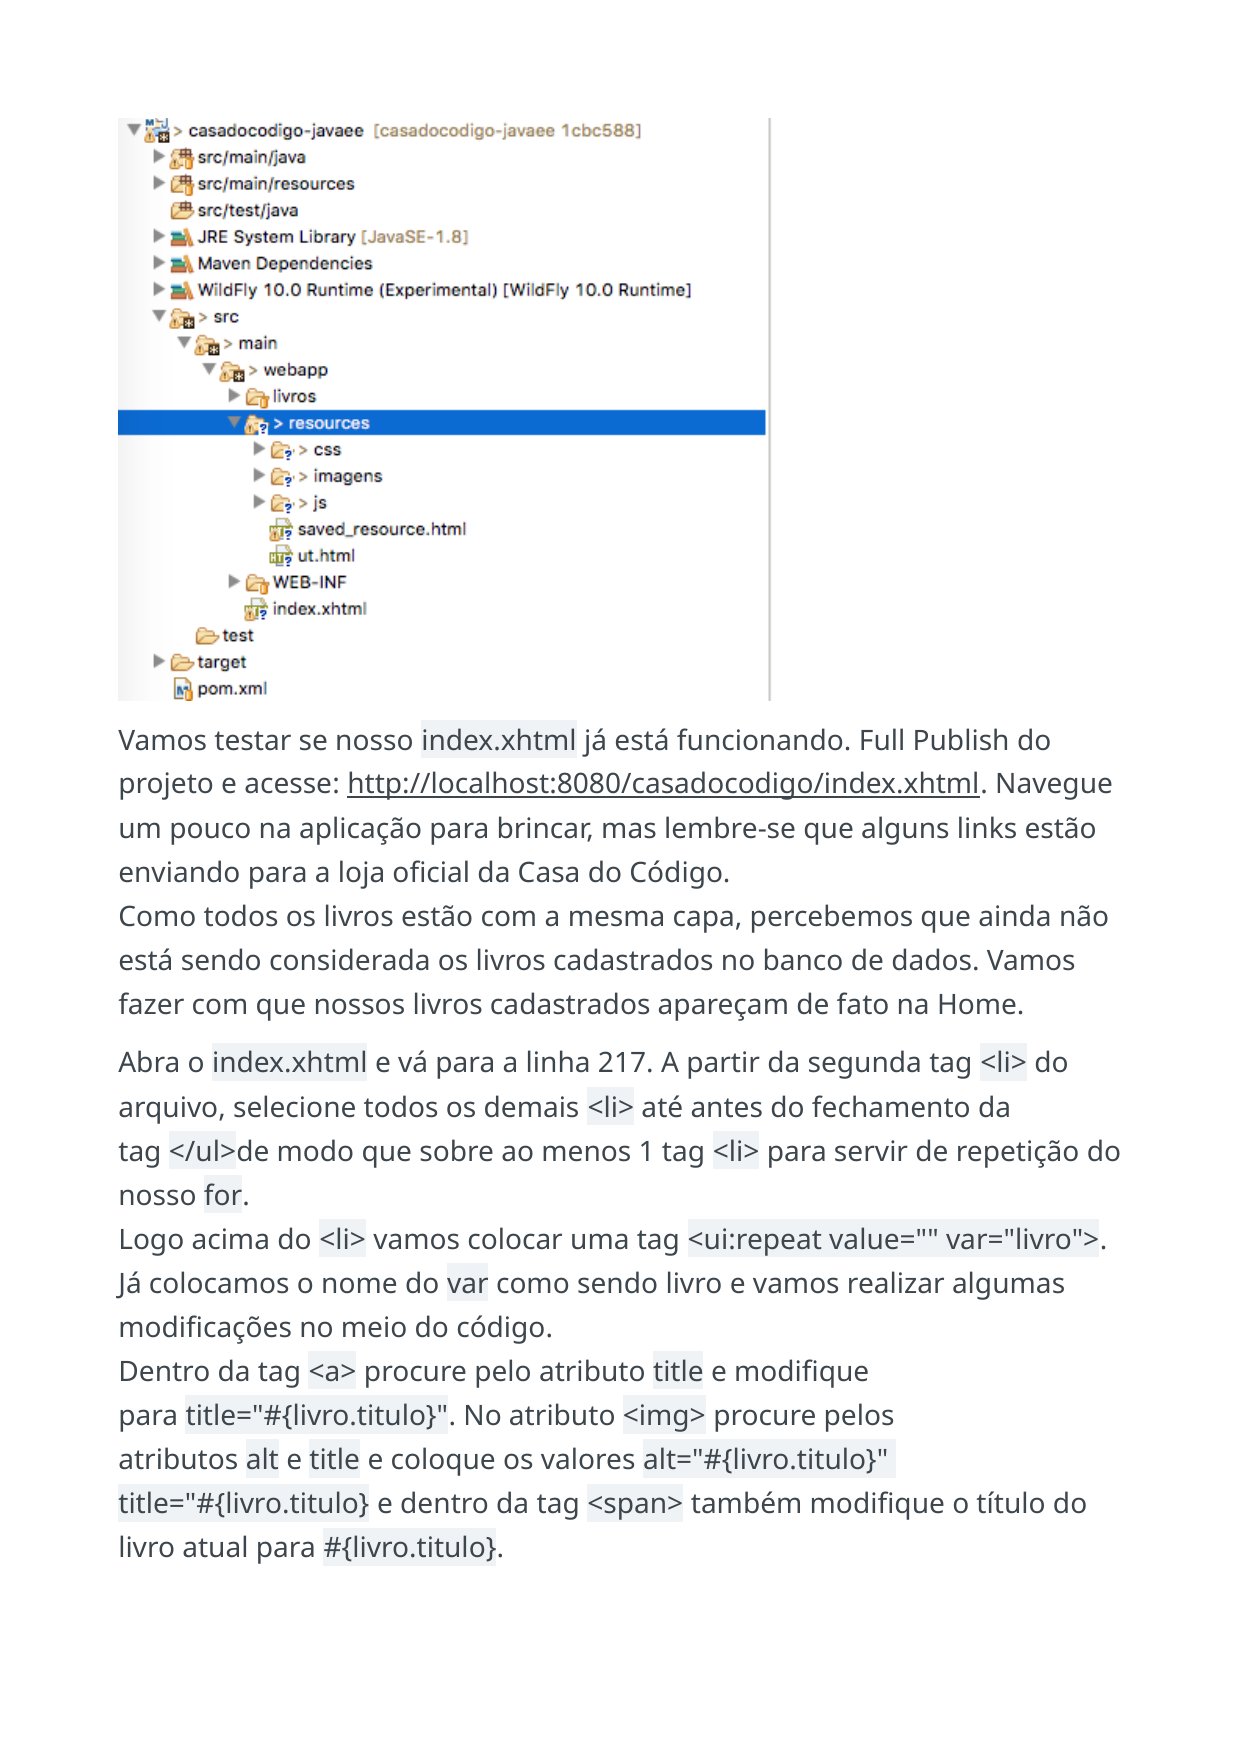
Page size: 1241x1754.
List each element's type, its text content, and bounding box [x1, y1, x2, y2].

text Dentro da tag <a> procure pelo atributo title e modifique para title="#{livro.titulo}". No atributo <img> procure pelos atributos alt e title e coloque os valores alt="#{livro.titulo}" title="#{livro.titulo} e dentro da tag <span> também modifique o título do livro atual para #{livro.titulo}. [118, 1351, 1122, 1566]
text Vamos testar se nosso index.xhtml já está funcionando. Full Publish do projeto e acesse: http://localhost:8080/casadocodigo/index.xhtml. Navegue um pouco na aplicação para brincar, mas lembre-se que alguns links estão enviando para a loja oficial da Casa do Código. [118, 720, 1122, 890]
text Como todos os livros estão com a mesma capa, percebemos que ainda não está sendo considerada os livros cadastrados no banco de dados. Vamos fazer com que nossos livros cadastrados apareçam de fato na Home. [118, 896, 1122, 1022]
text Abra o index.xhtml e vá para a linha 217. A partir da segunda tag <li> do arquivo, selecione todos os demais <li> até antes do fechamento da tag </ul>de modo que sobre ao menos 1 tag <li> para servir de repetição do nosso for. [118, 1043, 1122, 1213]
text Logo acima do <li> vamos colocar uma tag <ui:repeat value="" var="livro">. Já colocamos o nome do var como sendo livro e vamos realizar algumas modificações no meio do código. [118, 1219, 1122, 1346]
picture [118, 118, 772, 701]
